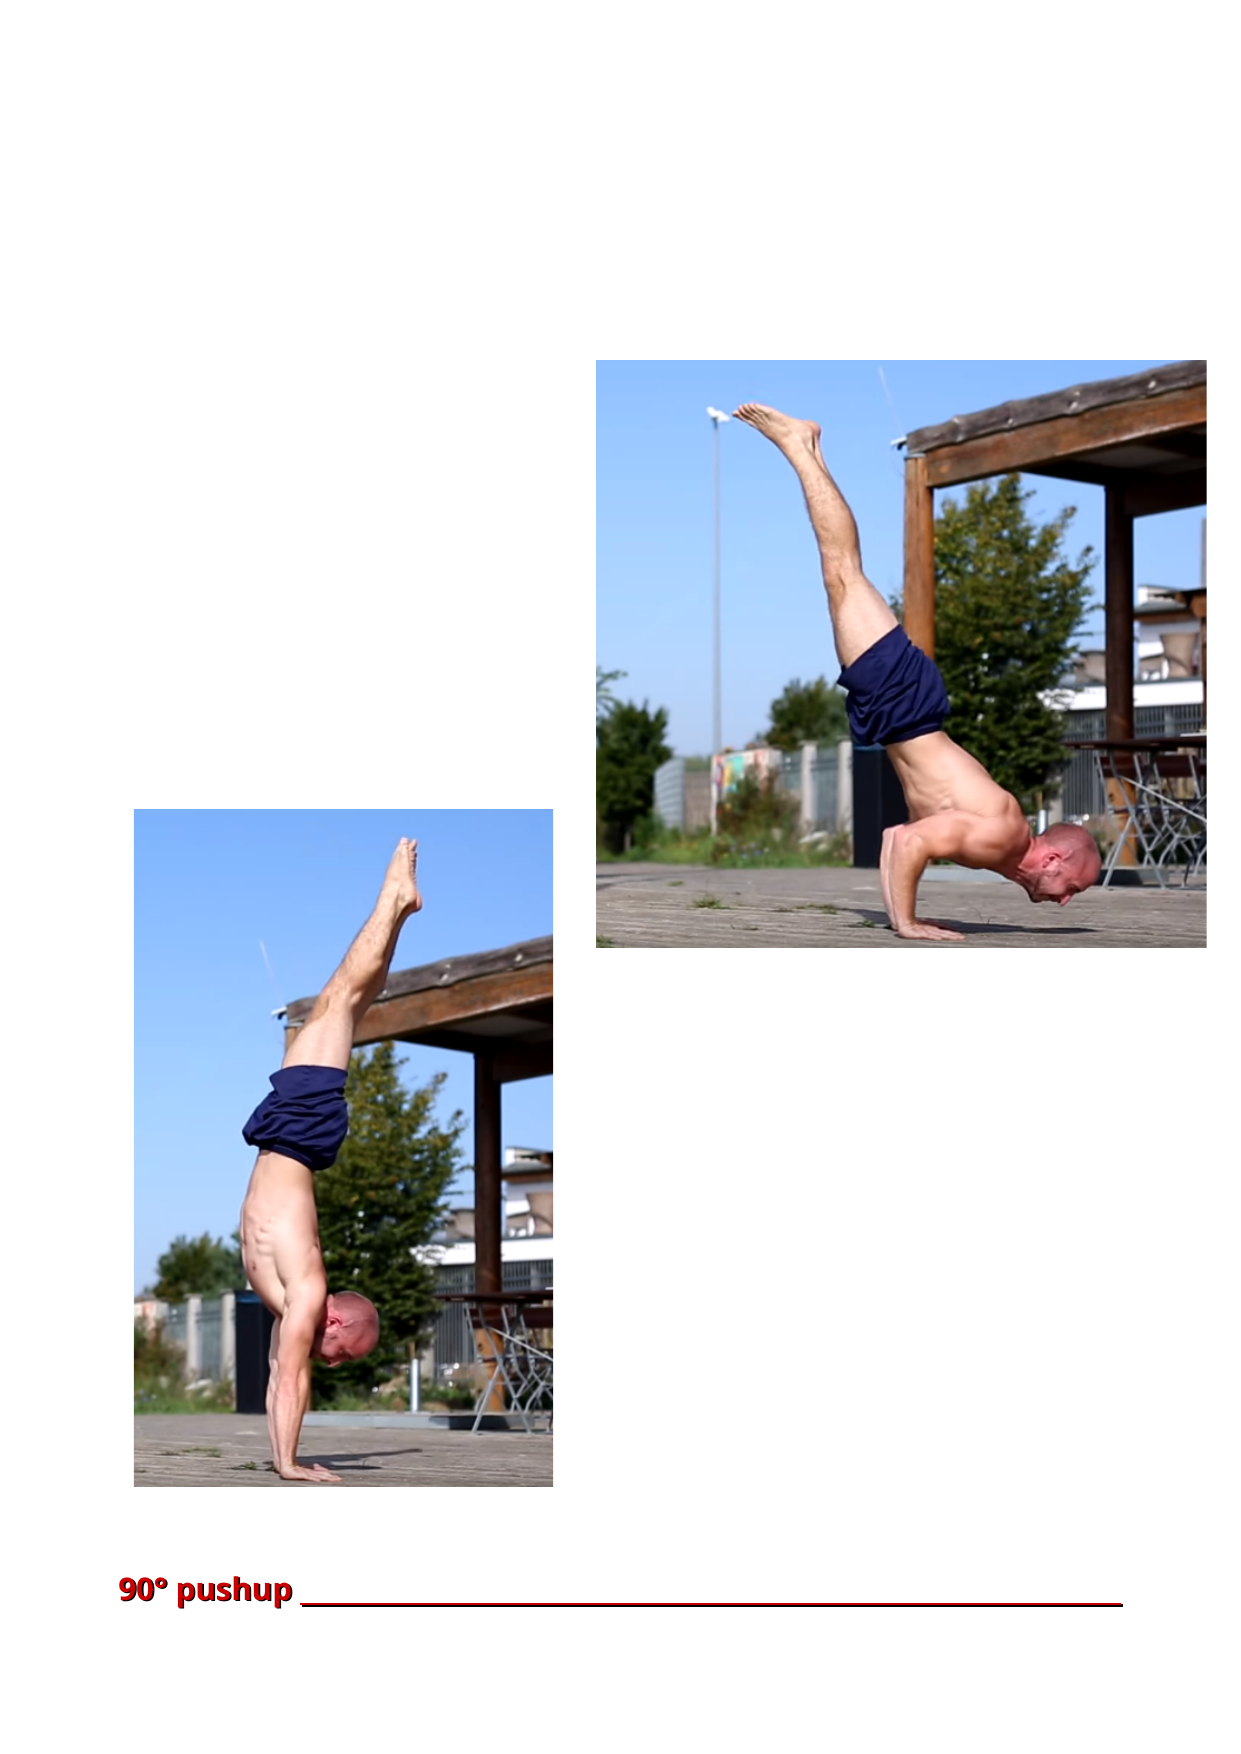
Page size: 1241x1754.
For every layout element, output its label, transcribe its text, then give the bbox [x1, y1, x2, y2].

picture [133, 809, 554, 1487]
picture [596, 360, 1207, 948]
text 90° pushup [118, 1567, 1122, 1609]
